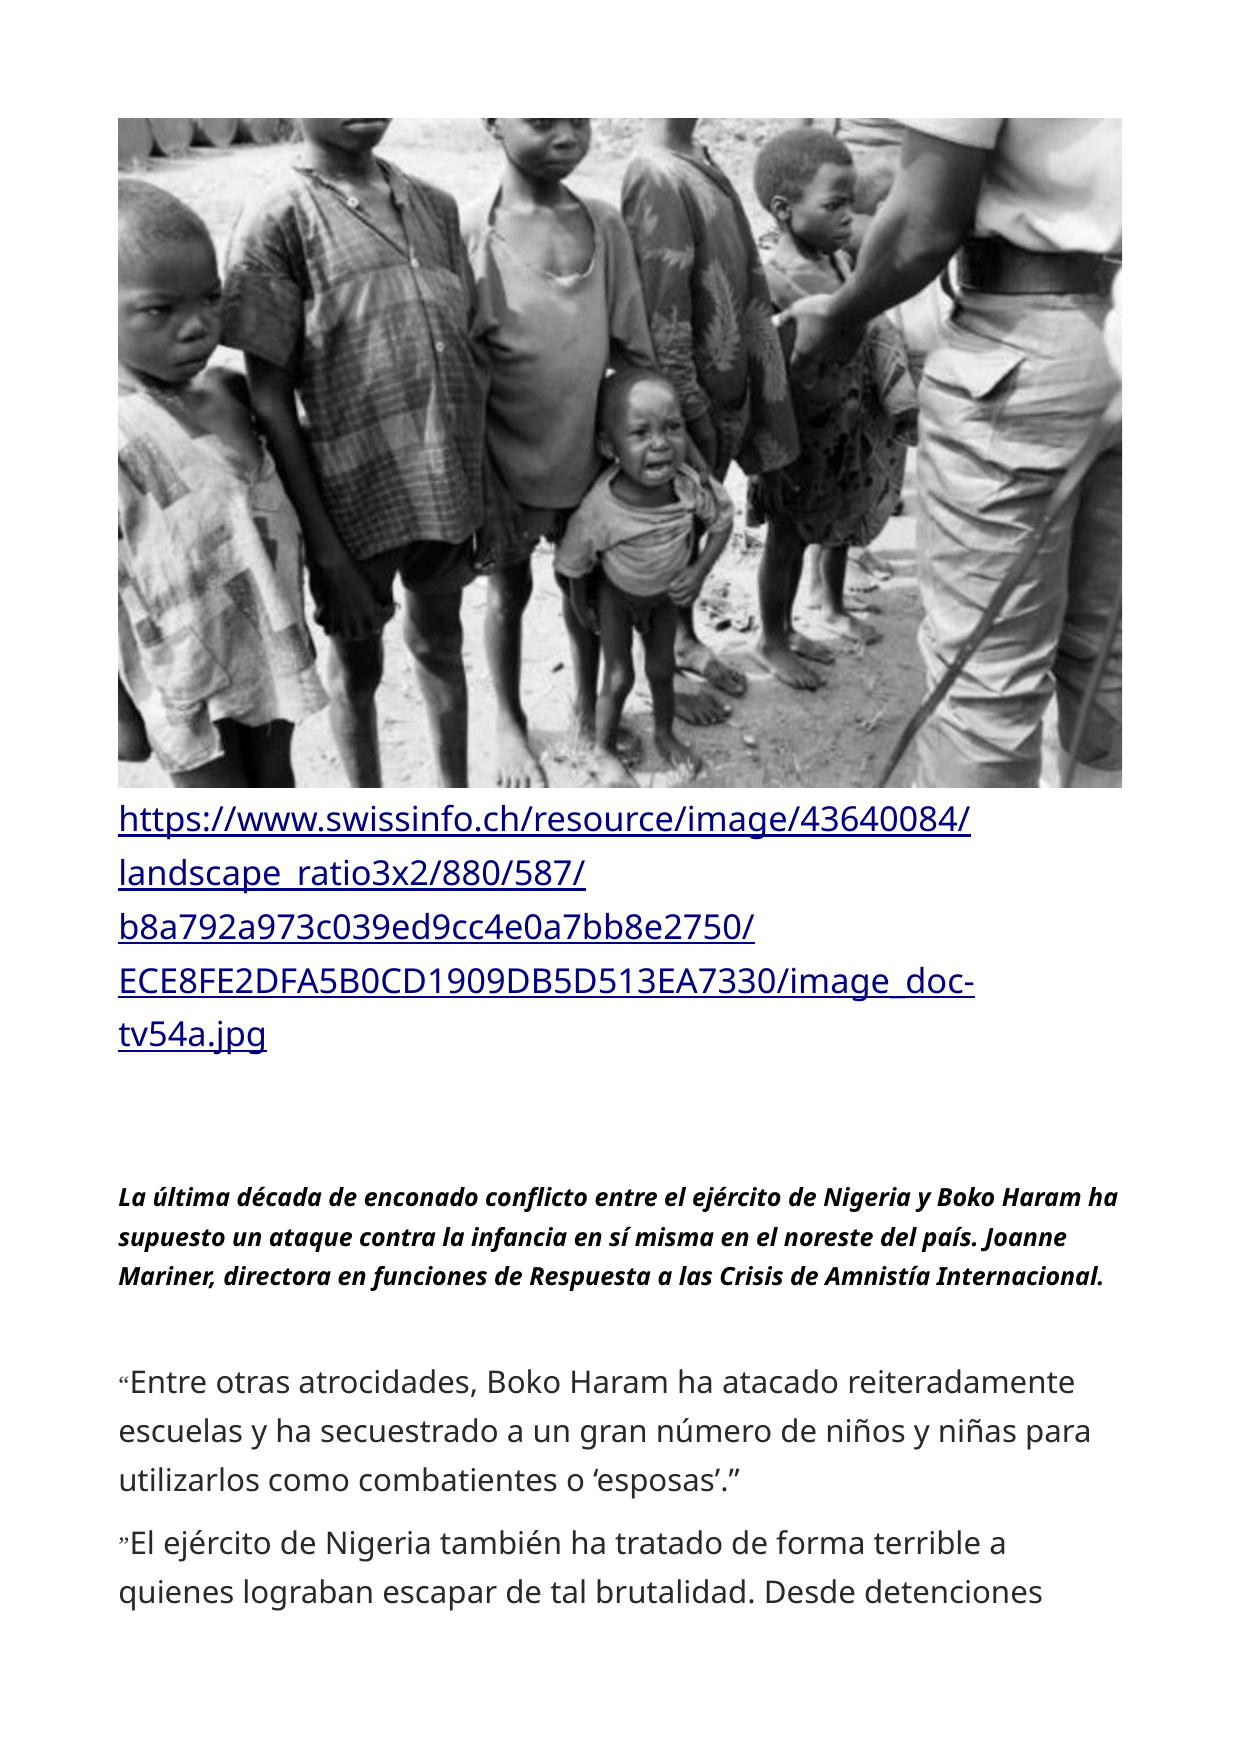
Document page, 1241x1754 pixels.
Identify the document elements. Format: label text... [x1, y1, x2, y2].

picture [118, 118, 1123, 788]
text “Entre otras atrocidades, Boko Haram ha atacado reiteradamente escuelas y ha secuestrado a un gran número de niños y niñas para utilizarlos como combatientes o ‘esposas’.” [118, 1360, 1122, 1500]
text ”El ejército de Nigeria también ha tratado de forma terrible a quienes lograban escapar de tal brutalidad. Desde detenciones [118, 1521, 1122, 1613]
text La última década de enconado conflicto entre el ejército de Nigeria y Boko Haram ha supuesto un ataque contra la infancia en sí misma en el noreste del país. Joanne Mariner, directora en funciones de Respuesta a las Crisis de Amnistía Internacional. [118, 1180, 1122, 1292]
text https://www.swissinfo.ch/resource/image/43640084/landscape_ratio3x2/880/587/b8a792a973c039ed9cc4e0a7bb8e2750/ECE8FE2DFA5B0CD1909DB5D513EA7330/image_doc-tv54a.jpg [118, 788, 1122, 1057]
